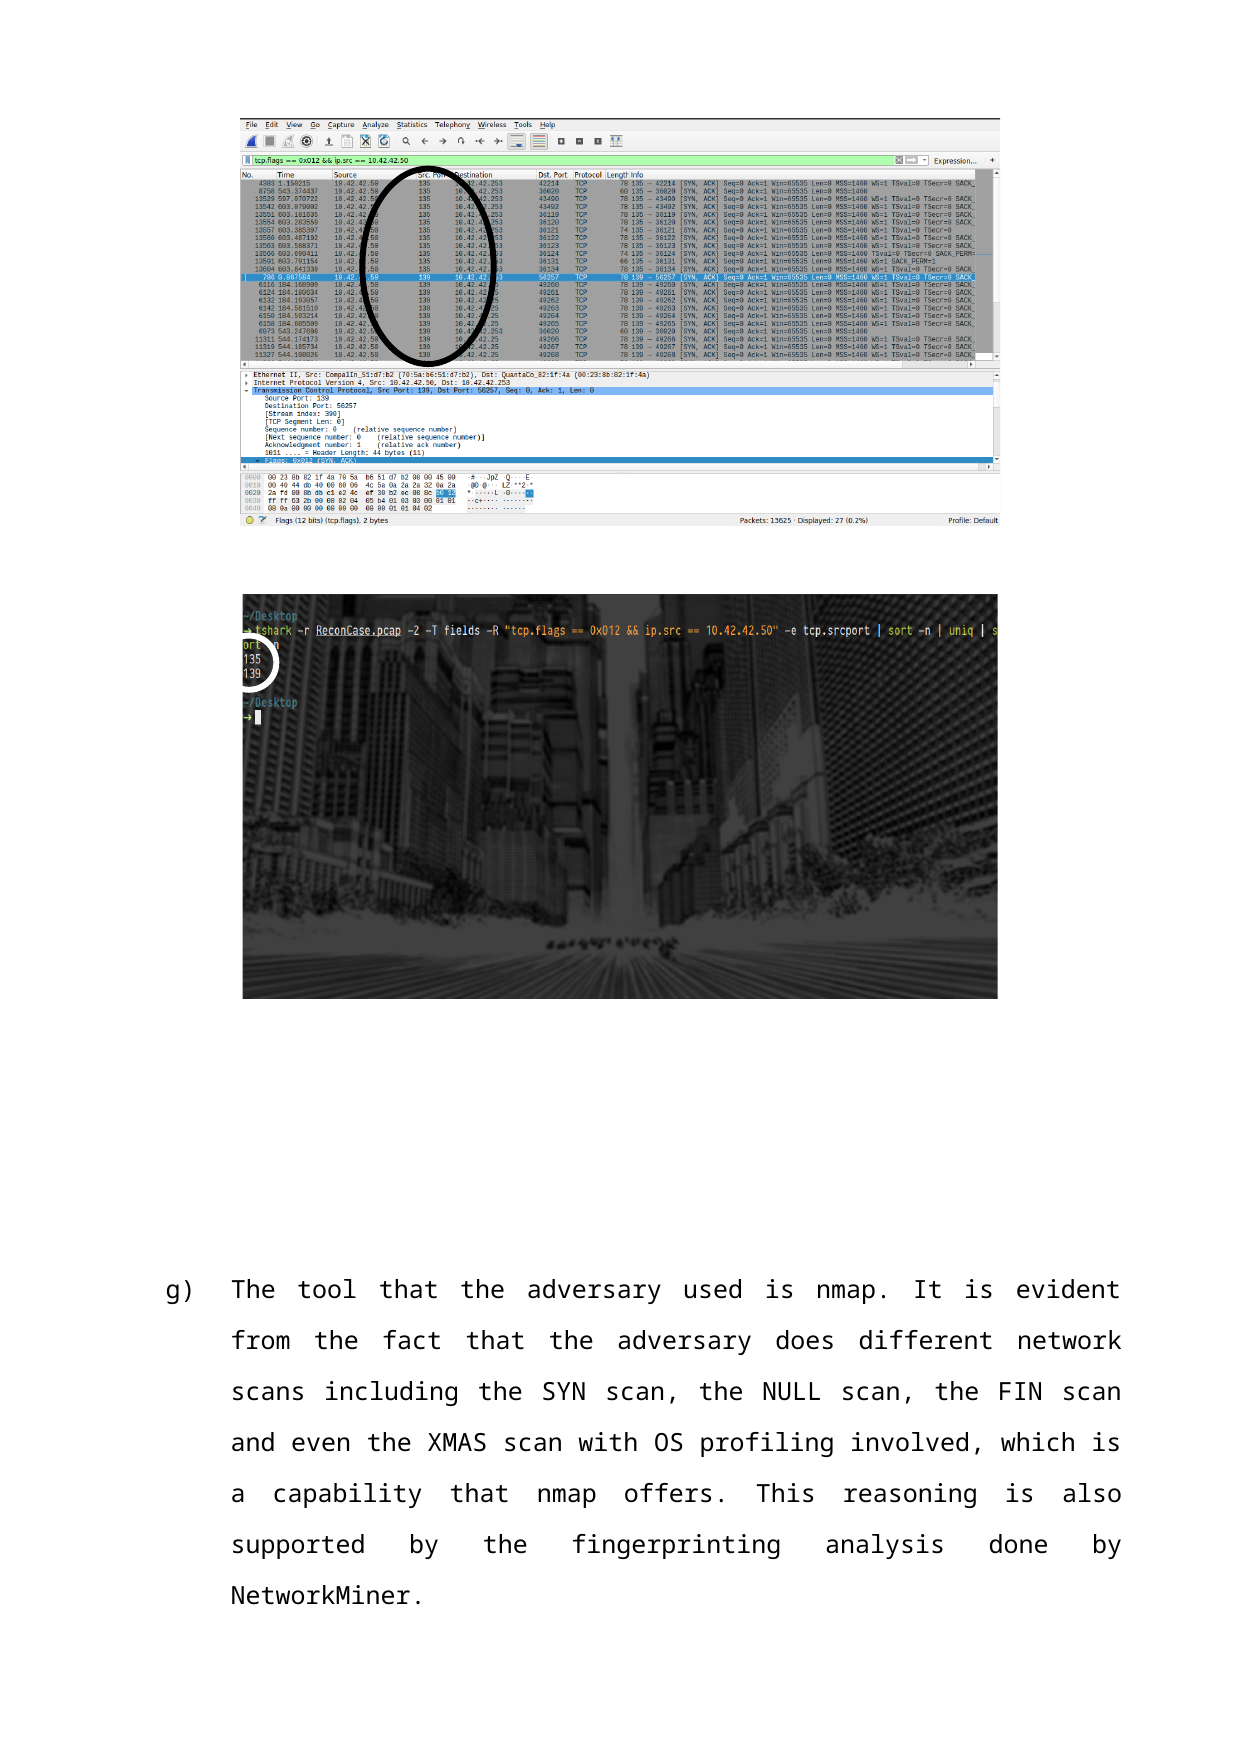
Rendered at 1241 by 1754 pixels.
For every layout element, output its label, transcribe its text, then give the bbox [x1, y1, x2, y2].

list The tool that the adversary used is nmap. It is evident from the fact that the adversary does different network scans including the SYN scan, the NULL scan, the FIN scan and even the XMAS scan with OS profiling involved, which is a capability that nmap offers. This reasoning is also supported by the fingerprinting analysis done by NetworkMiner. [165, 1271, 1122, 1612]
picture [242, 594, 998, 999]
picture [240, 118, 1001, 526]
picture [242, 639, 273, 686]
